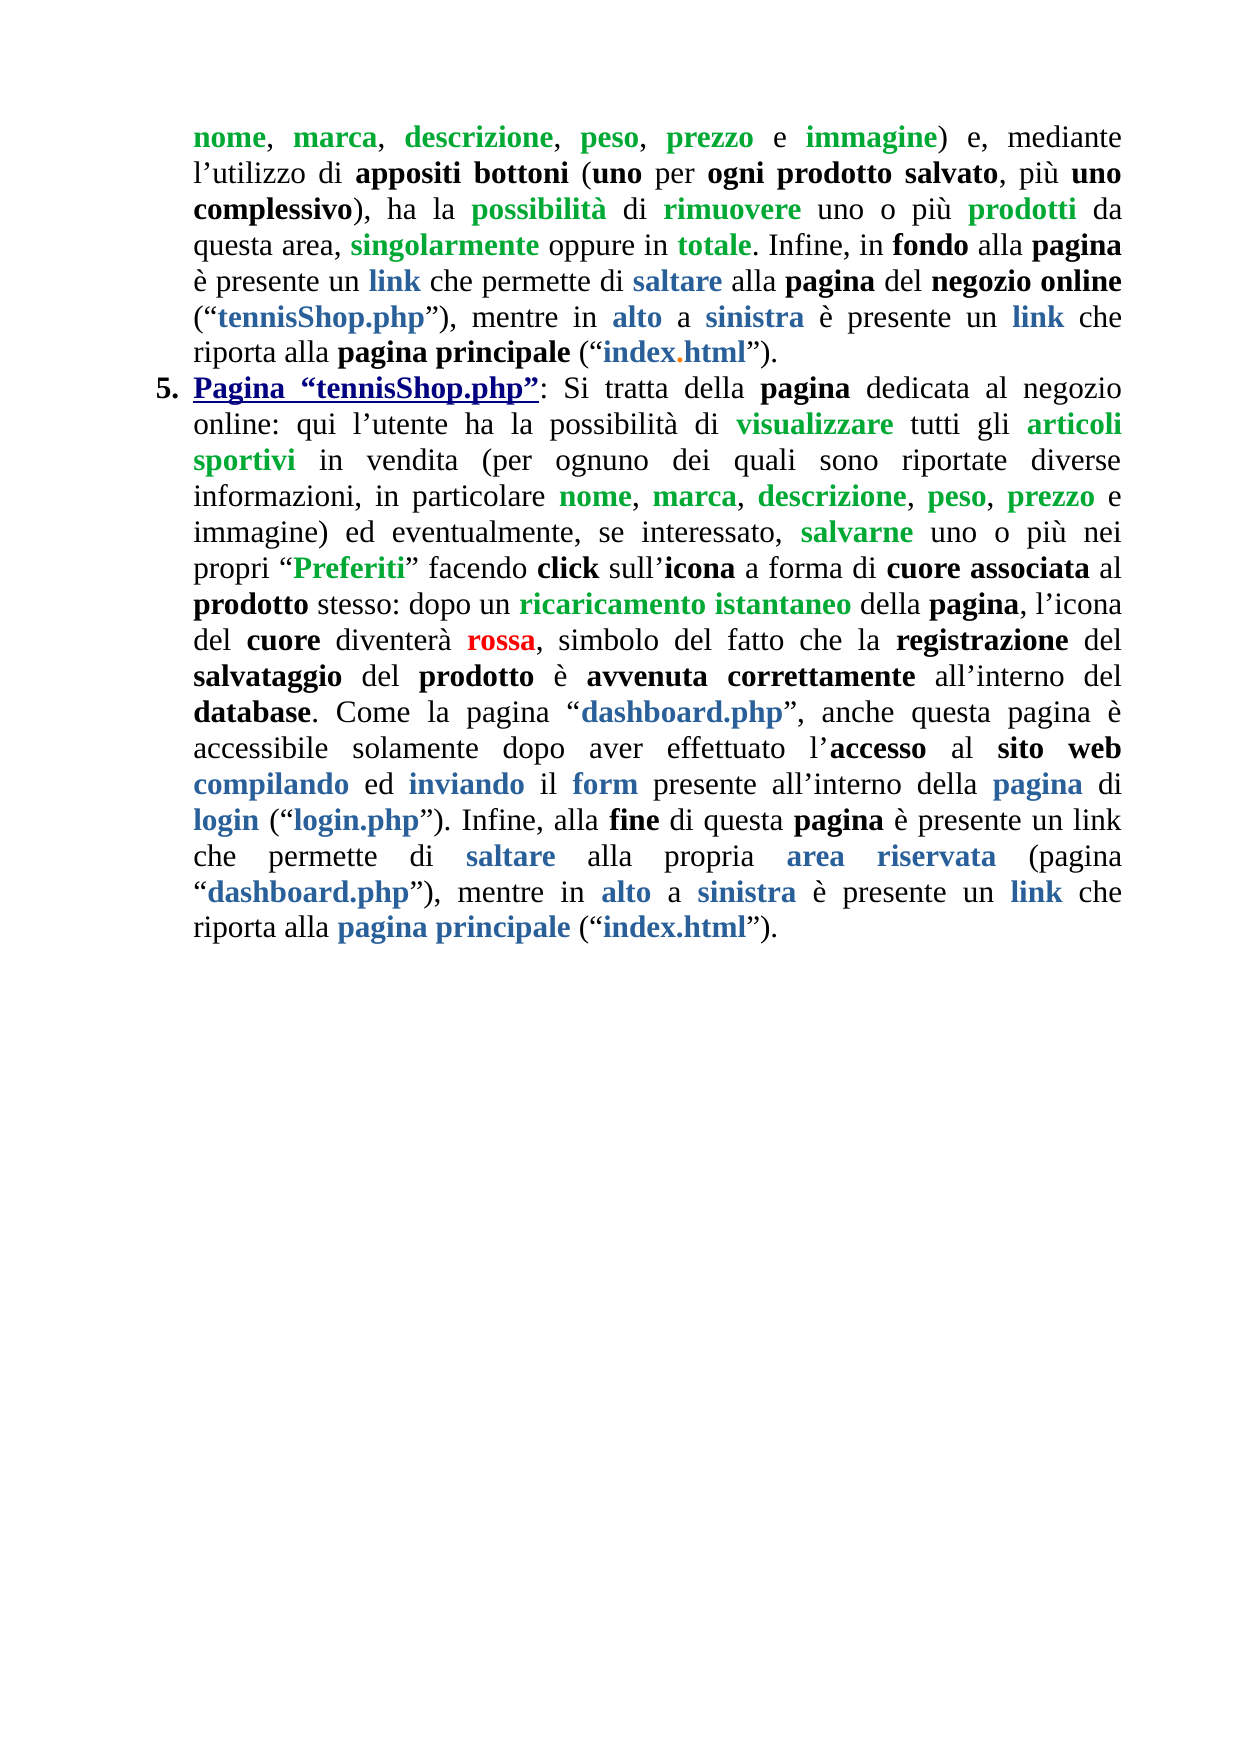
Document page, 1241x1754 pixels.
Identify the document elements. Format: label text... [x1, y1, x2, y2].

list nome, marca, descrizione, peso, prezzo e immagine) e, mediante l’utilizzo di appositi bottoni (uno per ogni prodotto salvato, più uno complessivo), ha la possibilità di rimuovere uno o più prodotti da questa area, singolarmente oppure in totale. Infine, in fondo alla pagina è presente un link che permette di saltare alla pagina del negozio online (“tennisShop.php”), mentre in alto a sinistra è presente un link che riporta alla pagina principale (“index.html”). [156, 118, 1122, 370]
list Pagina “tennisShop.php”: Si tratta della pagina dedicata al negozio online: qui l’utente ha la possibilità di visualizzare tutti gli articoli sportivi in vendita (per ognuno dei quali sono riportate diverse informazioni, in particolare nome, marca, descrizione, peso, prezzo e immagine) ed eventualmente, se interessato, salvarne uno o più nei propri “Preferiti” facendo click sull’icona a forma di cuore associata al prodotto stesso: dopo un ricaricamento istantaneo della pagina, l’icona del cuore diventerà rossa, simbolo del fatto che la registrazione del salvataggio del prodotto è avvenuta correttamente all’interno del database. Come la pagina “dashboard.php”, anche questa pagina è accessibile solamente dopo aver effettuato l’accesso al sito web compilando ed inviando il form presente all’interno della pagina di login (“login.php”). Infine, alla fine di questa pagina è presente un link che permette di saltare alla propria area riservata (pagina “dashboard.php”), mentre in alto a sinistra è presente un link che riporta alla pagina principale (“index.html”). [156, 370, 1122, 945]
